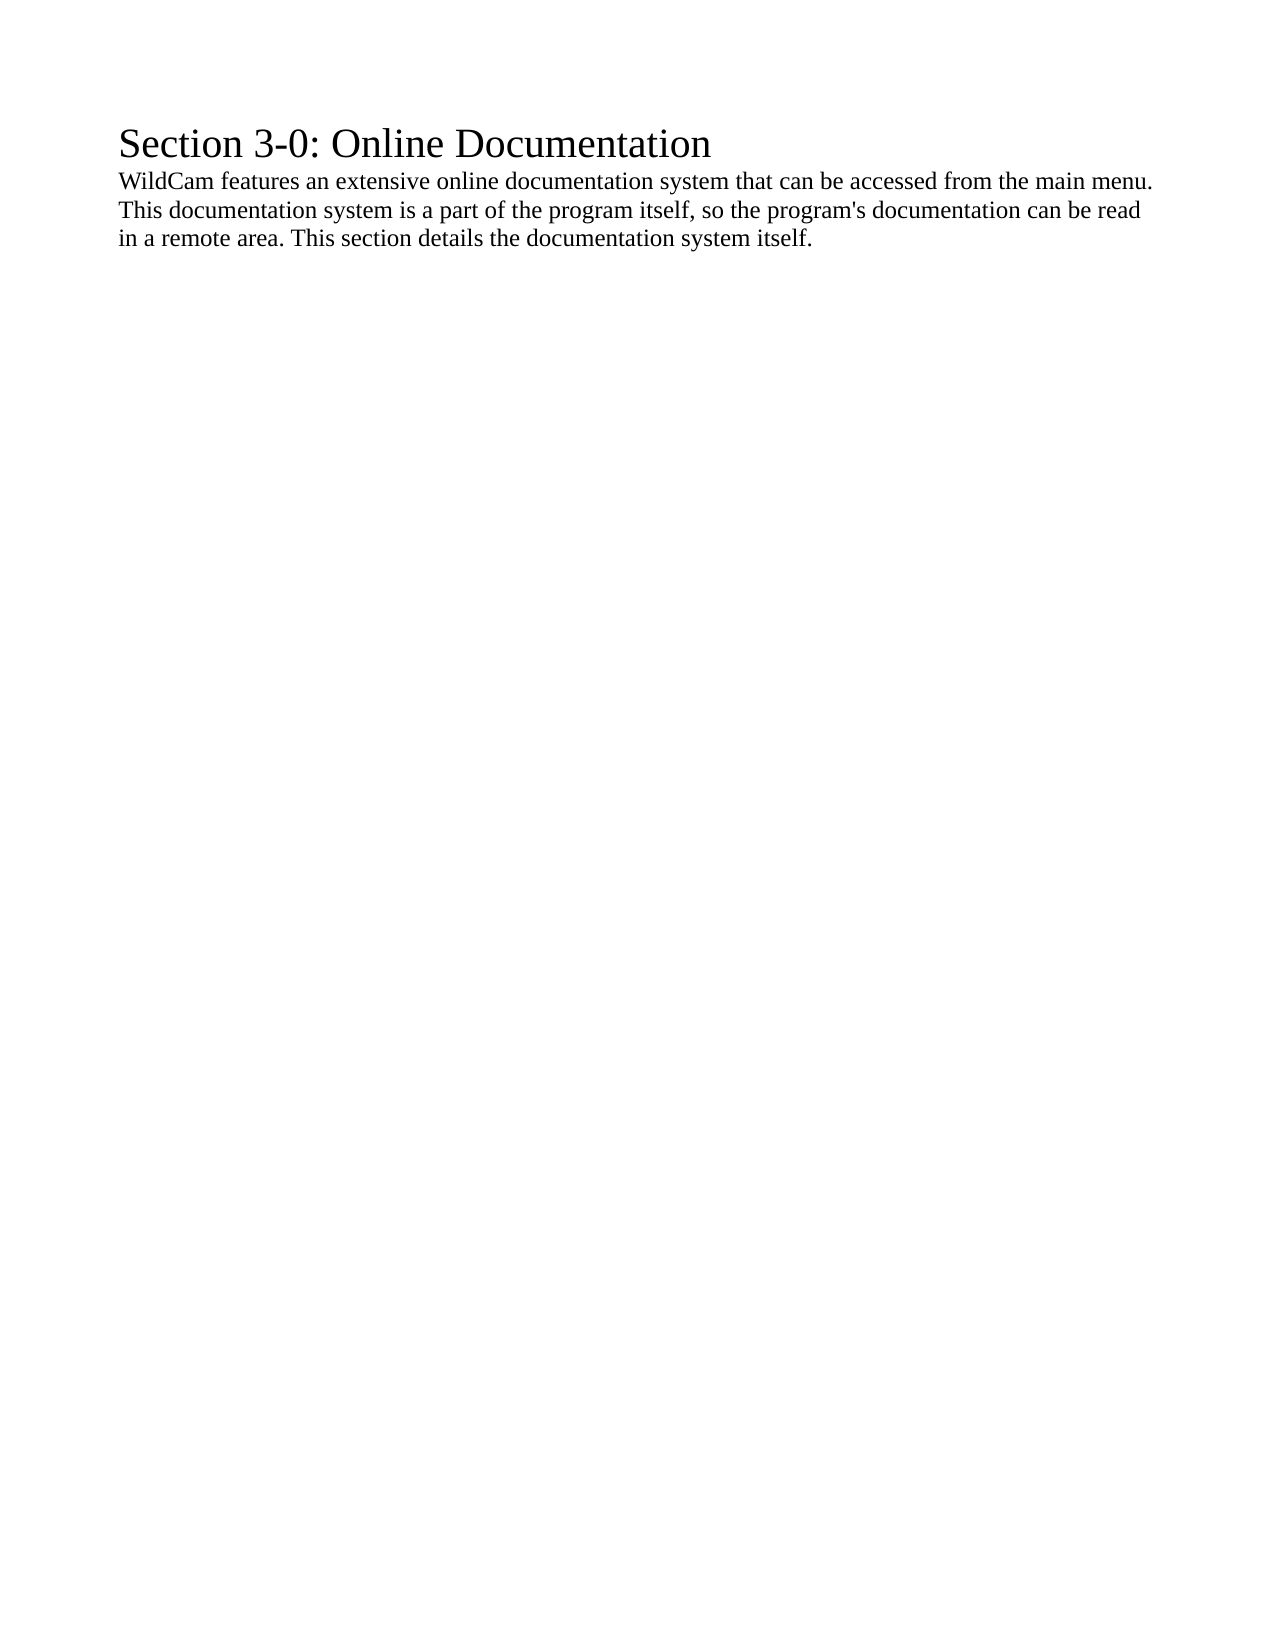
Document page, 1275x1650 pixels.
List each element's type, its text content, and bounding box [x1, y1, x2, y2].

text Section 3-0: Online Documentation [118, 118, 1157, 166]
text WildCam features an extensive online documentation system that can be accessed from the main menu. This documentation system is a part of the program itself, so the program's documentation can be read in a remote area. This section details the documentation system itself. [118, 166, 1157, 252]
